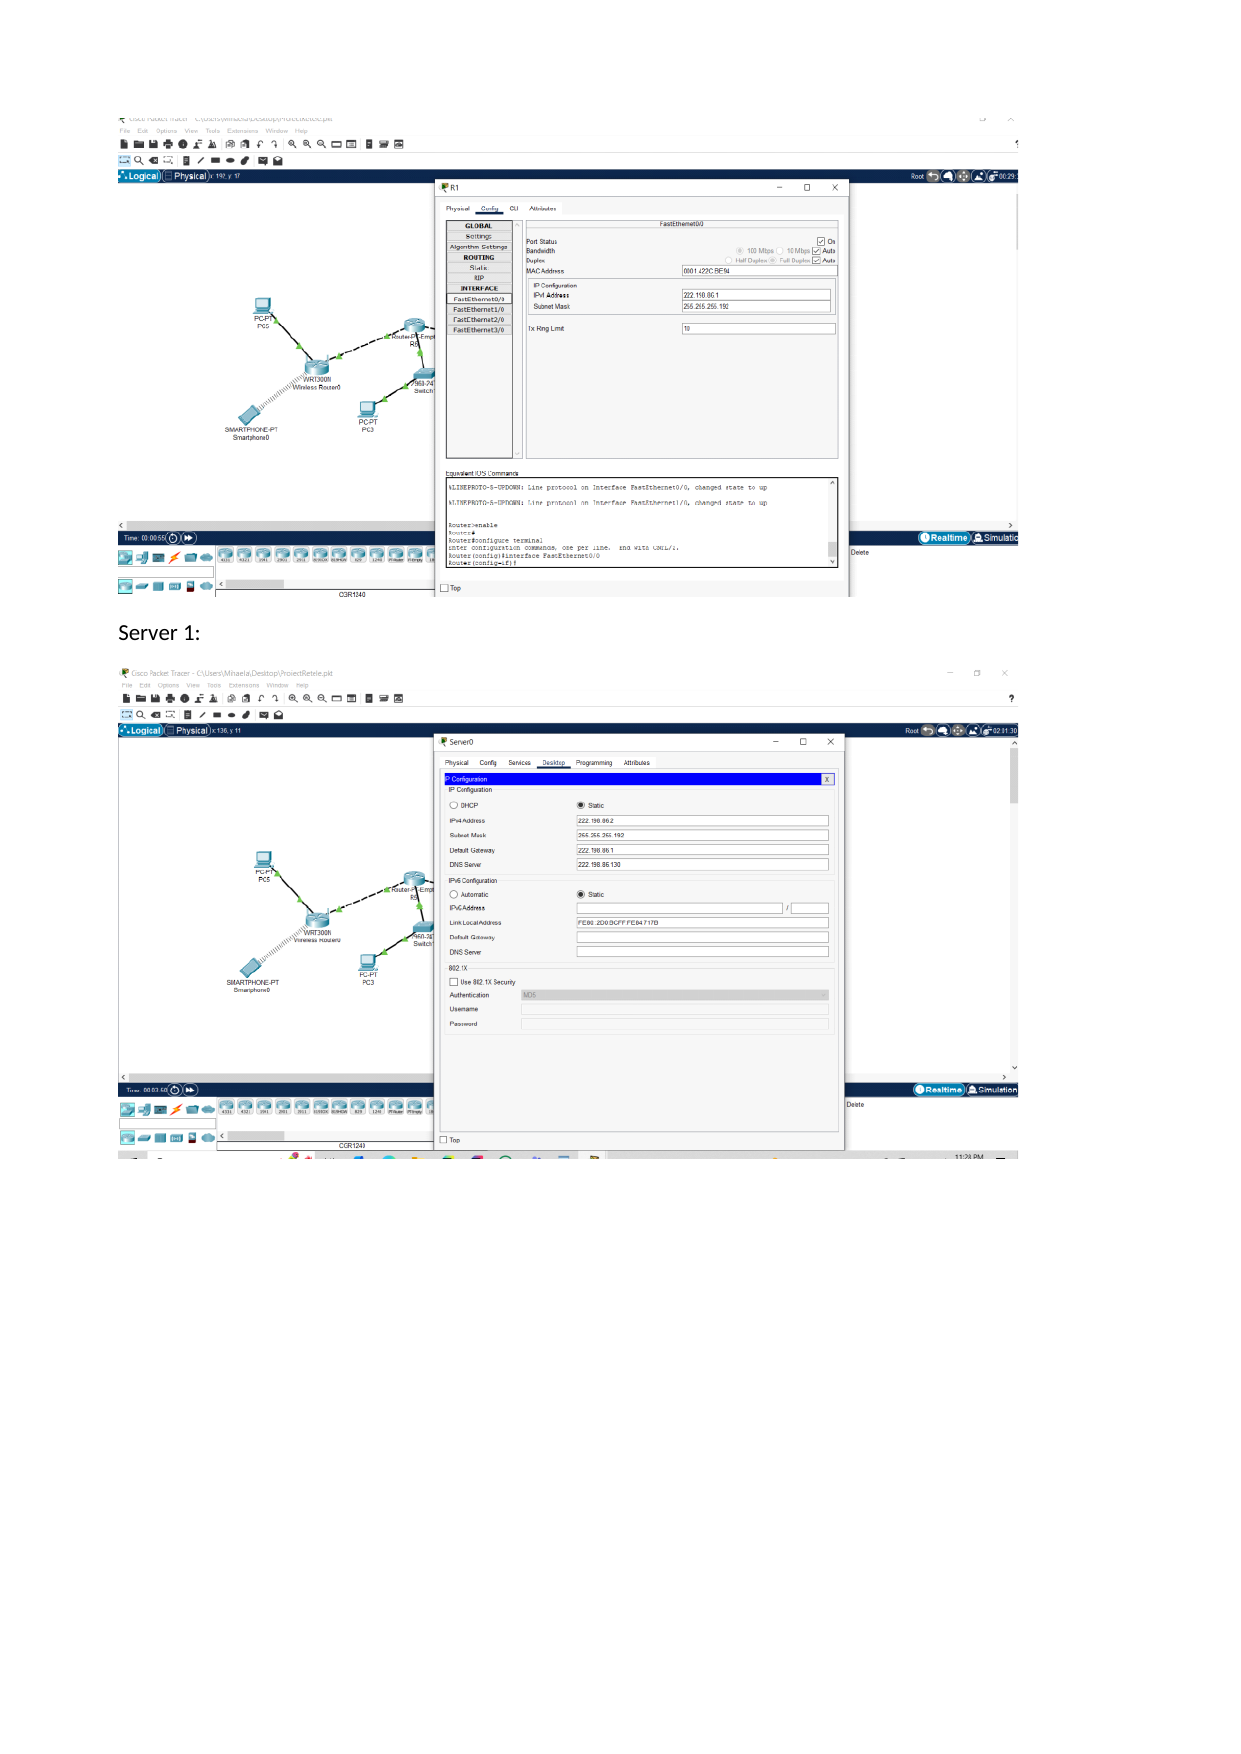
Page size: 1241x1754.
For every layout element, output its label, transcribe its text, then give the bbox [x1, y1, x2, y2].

text Server 1: [118, 618, 1122, 646]
